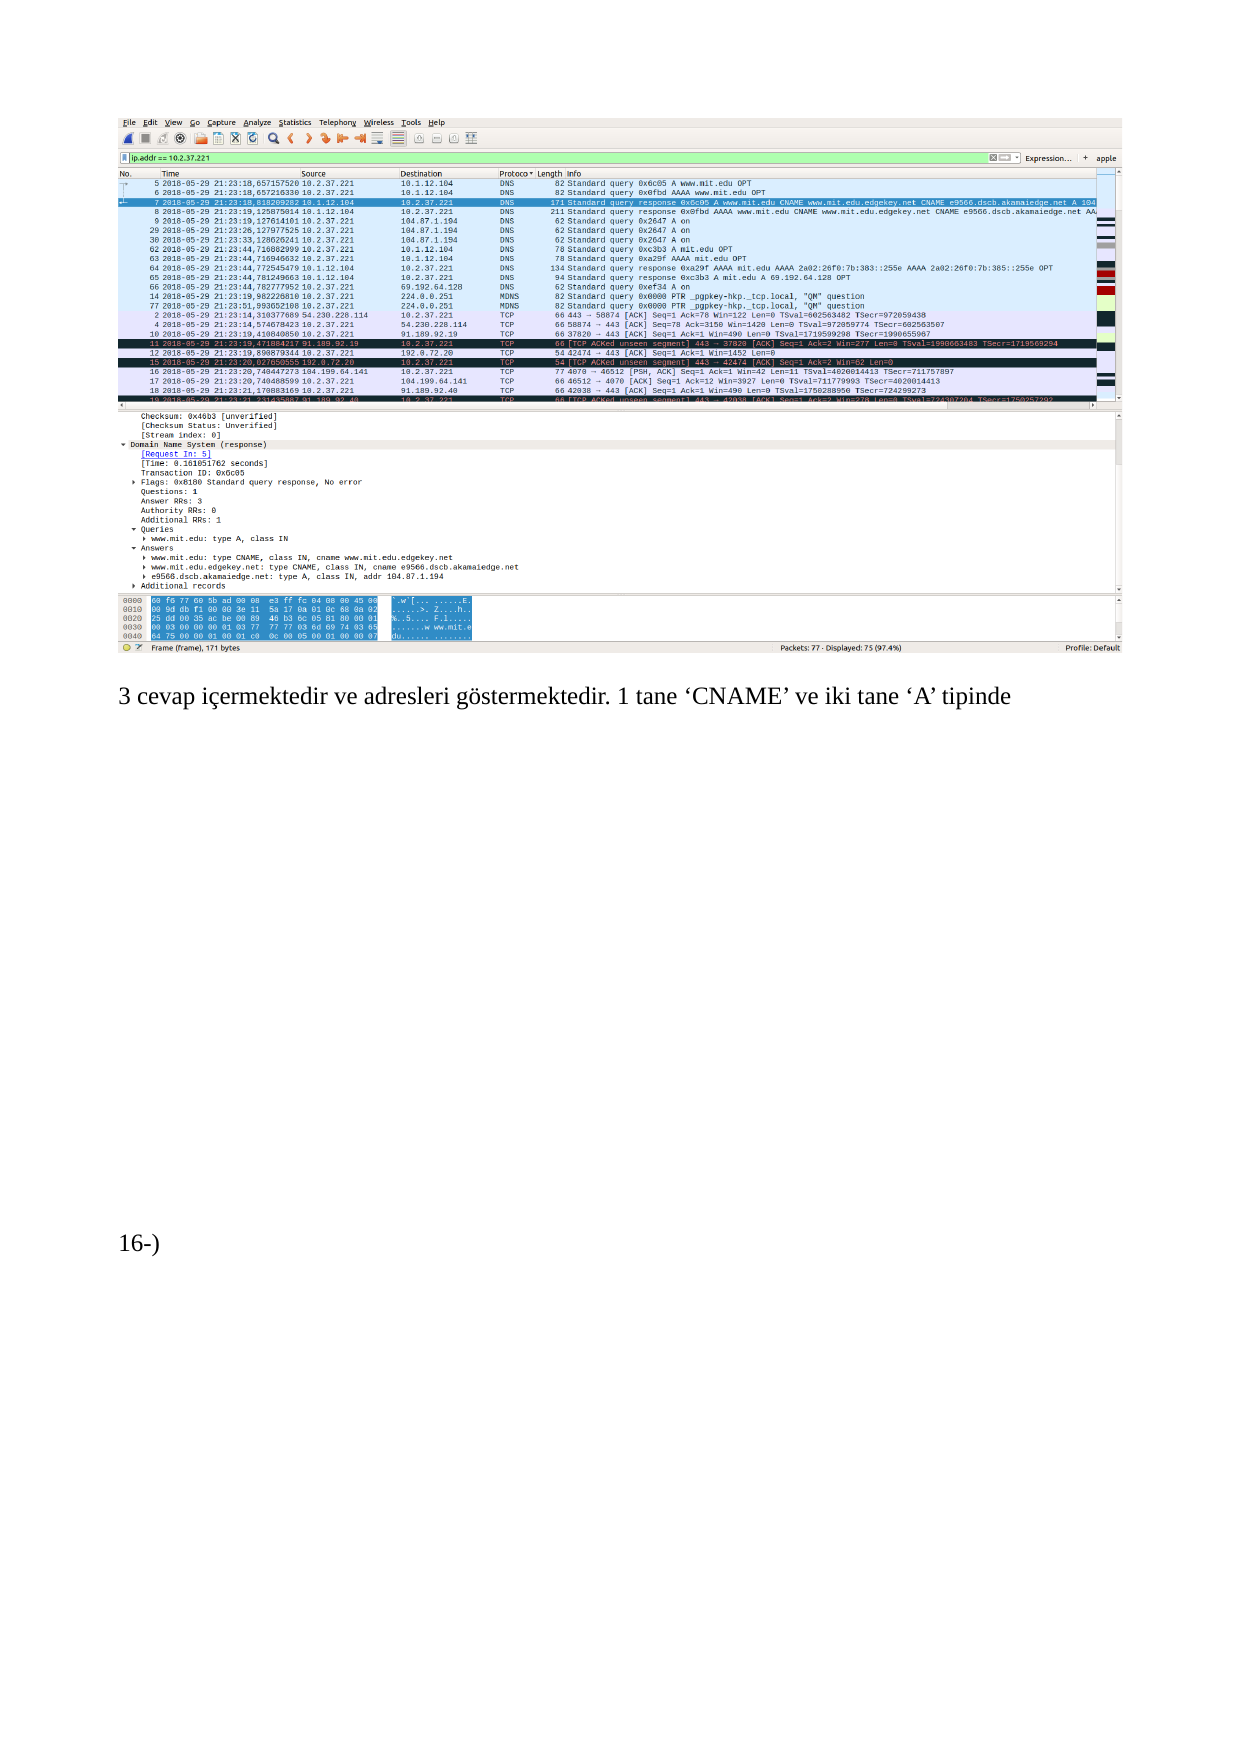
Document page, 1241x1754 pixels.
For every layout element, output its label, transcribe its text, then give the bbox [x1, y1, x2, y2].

text 3 cevap içermektedir ve adresleri göstermektedir. 1 tane ‘CNAME’ ve iki tane ‘A’ tipinde [118, 681, 1122, 710]
picture [118, 118, 1123, 653]
text 16-) [118, 1228, 1122, 1256]
